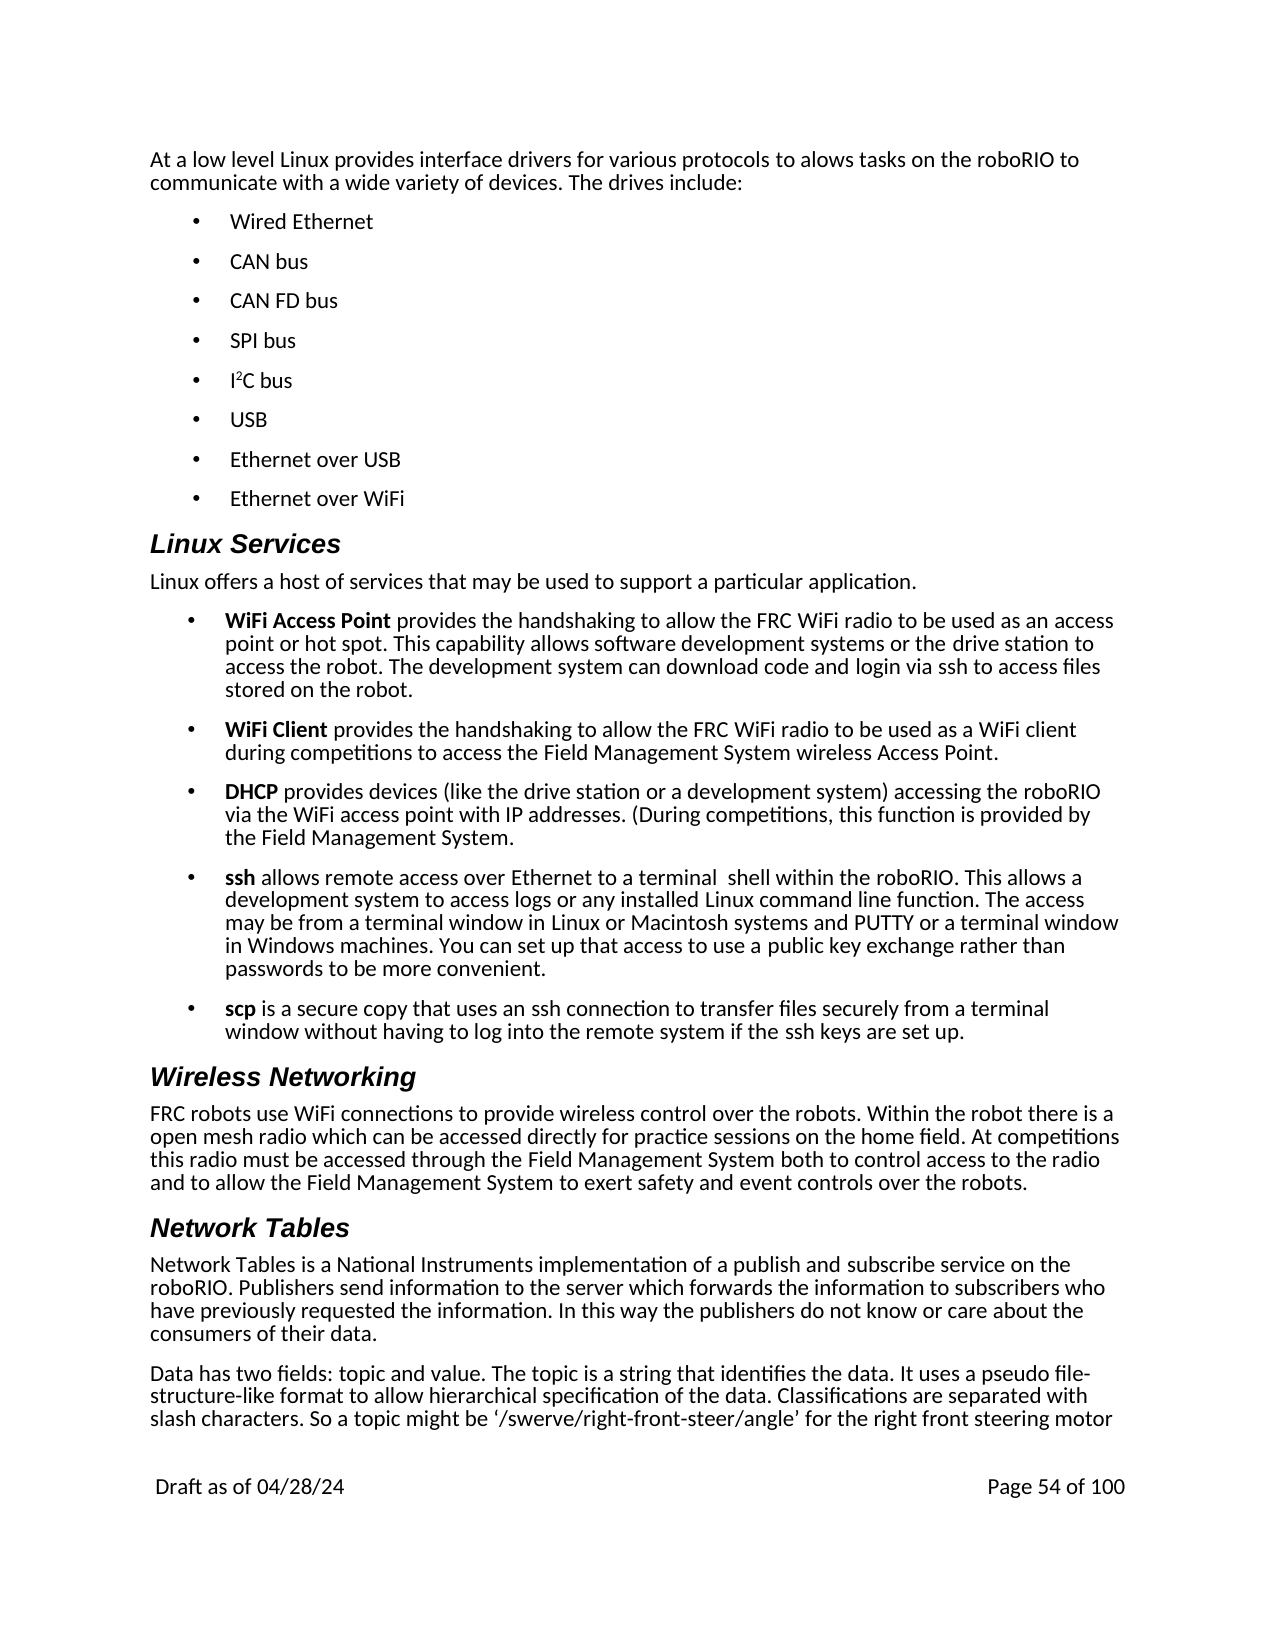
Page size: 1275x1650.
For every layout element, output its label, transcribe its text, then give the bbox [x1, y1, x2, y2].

text FRC robots use WiFi connections to provide wireless control over the robots. Within the robot there is a open mesh radio which can be accessed directly for practice sessions on the home field. At competitions this radio must be accessed through the Field Management System both to control access to the radio and to allow the Field Management System to exert safety and event controls over the robots. [150, 1104, 1125, 1196]
list WiFi Access Point provides the handshaking to allow the FRC WiFi radio to be used as an access point or hot spot. This capability allows software development systems or the drive station to access the robot. The development system can download code and login via ssh to access files stored on the robot. [187, 612, 1125, 703]
text Data has two fields: topic and value. The topic is a string that identifies the data. It uses a pseudo file-structure-like format to allow hierarchical specification of the data. Classifications are separated with slash characters. So a topic might be ‘/swerve/right-front-steer/angle’ for the right front steering motor [150, 1364, 1125, 1433]
list Ethernet over WiFi [192, 489, 1125, 512]
text Network Tables is a National Instruments implementation of a publish and subscribe service on the roboRIO. Publishers send information to the server which forwards the information to subscribers who have previously requested the information. In this way the publishers do not know or care about the consumers of their data. [150, 1256, 1125, 1347]
list Wired Ethernet [192, 212, 1125, 235]
list CAN FD bus [192, 292, 1125, 314]
text At a low level Linux provides interface drivers for various protocols to alows tasks on the roboRIO to communicate with a wide variety of devices. The drives include: [150, 150, 1125, 196]
subtitle Wireless Networking [150, 1062, 1125, 1092]
list scp is a secure copy that uses an ssh connection to transfer files securely from a terminal window without having to log into the remote system if the ssh keys are set up. [187, 999, 1125, 1045]
list I2C bus [192, 371, 1125, 394]
text Linux offers a host of services that may be used to support a particular application. [150, 572, 1125, 595]
list ssh allows remote access over Ethernet to a terminal shell within the roboRIO. This allows a development system to access logs or any installed Linux command line function. The access may be from a terminal window in Linux or Macintosh systems and PUTTY or a terminal window in Windows machines. You can set up that access to use a public key exchange rather than passwords to be more convenient. [187, 868, 1125, 982]
list Ethernet over USB [192, 450, 1125, 473]
subtitle Network Tables [150, 1213, 1125, 1243]
list USB [192, 410, 1125, 433]
subtitle Linux Services [150, 529, 1125, 559]
list DHCP provides devices (like the drive station or a development system) accessing the roboRIO via the WiFi access point with IP addresses. (During competitions, this function is provided by the Field Management System. [187, 782, 1125, 851]
list WiFi Client provides the handshaking to allow the FRC WiFi radio to be used as a WiFi client during competitions to access the Field Management System wireless Access Point. [187, 720, 1125, 766]
list SPI bus [192, 331, 1125, 354]
list CAN bus [192, 252, 1125, 275]
